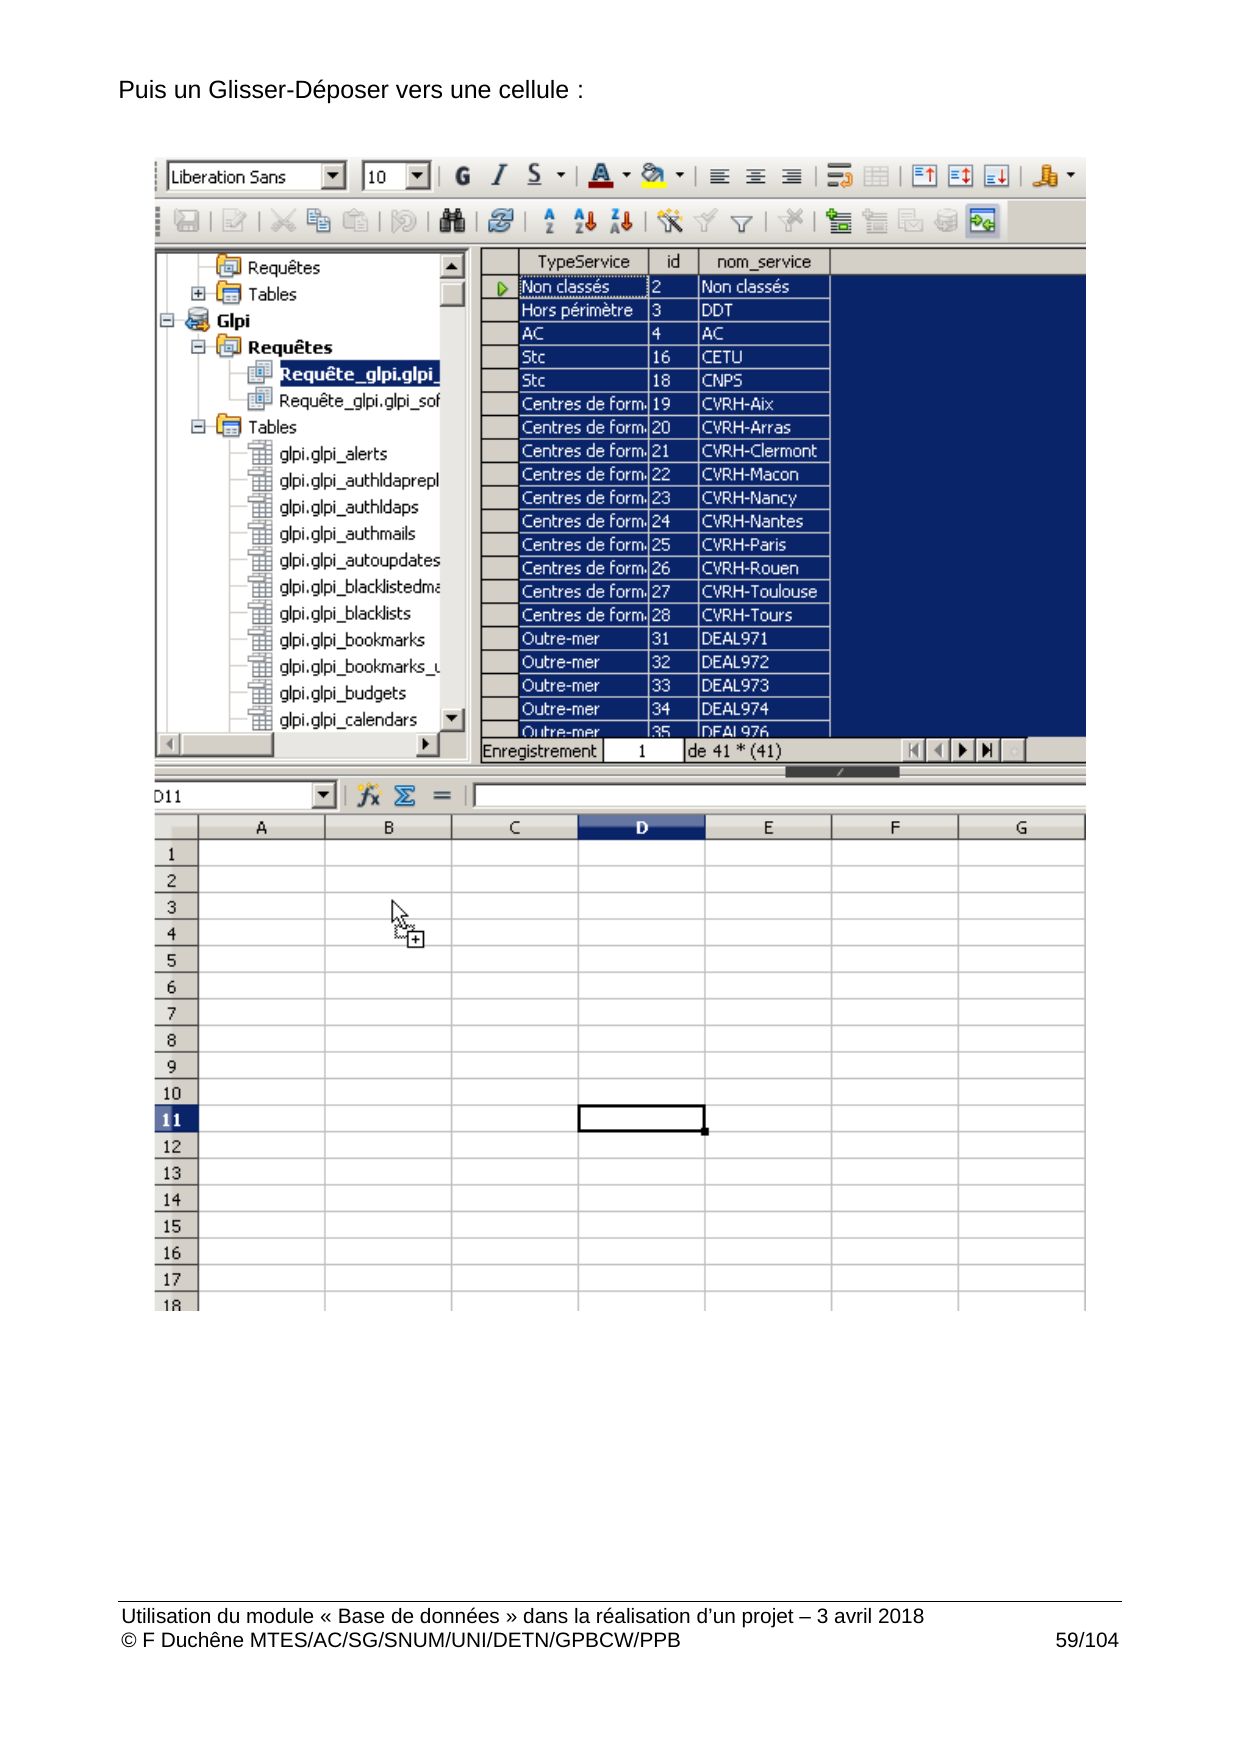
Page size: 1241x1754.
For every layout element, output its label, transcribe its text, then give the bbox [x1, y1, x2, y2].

text Puis un Glisser-Déposer vers une cellule : [118, 75, 1122, 104]
picture [154, 157, 1086, 1311]
